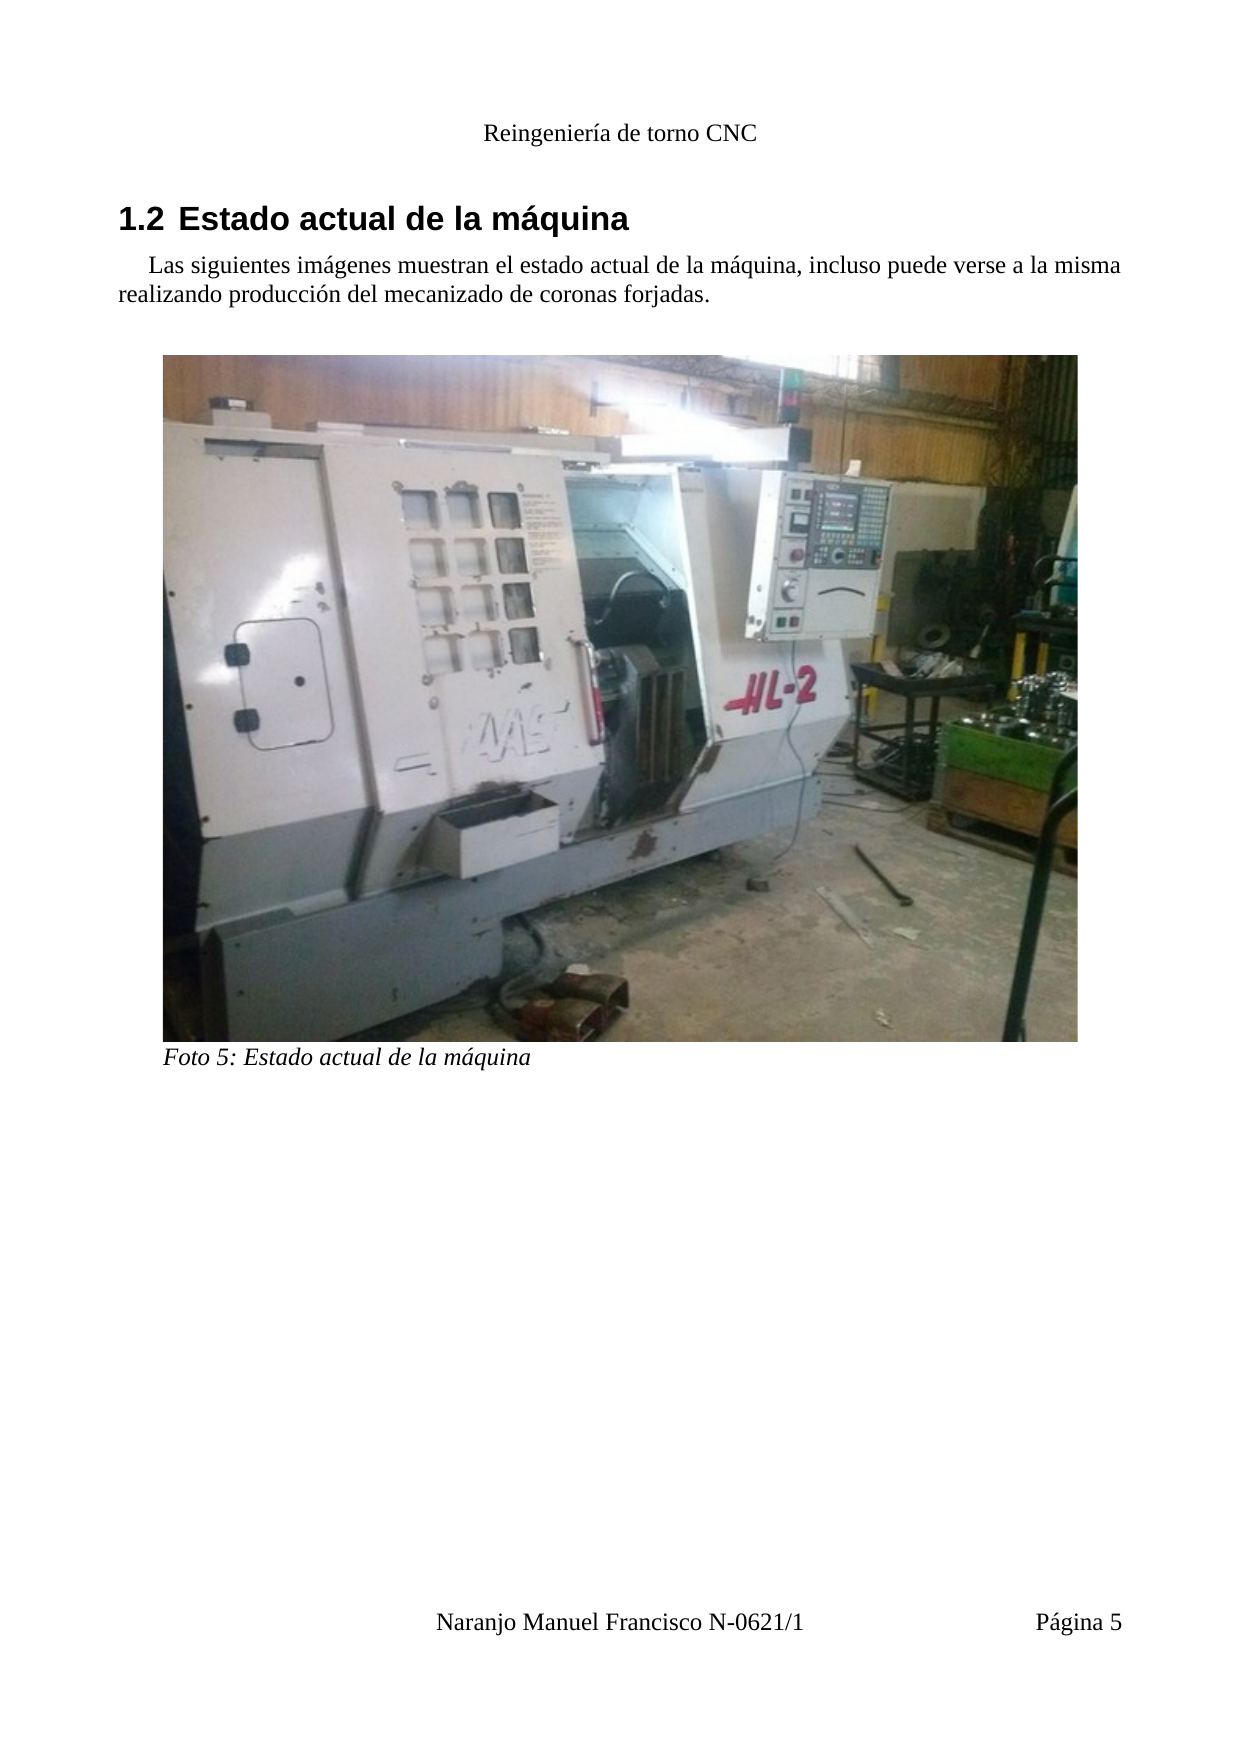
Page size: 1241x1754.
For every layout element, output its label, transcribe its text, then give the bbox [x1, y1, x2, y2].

text Las siguientes imágenes muestran el estado actual de la máquina, incluso puede verse a la misma realizando producción del mecanizado de coronas forjadas. [118, 250, 1122, 308]
subtitle Estado actual de la máquina [118, 199, 1122, 238]
picture [162, 355, 1078, 1042]
text Foto 5: Estado actual de la máquina [163, 1042, 1078, 1071]
